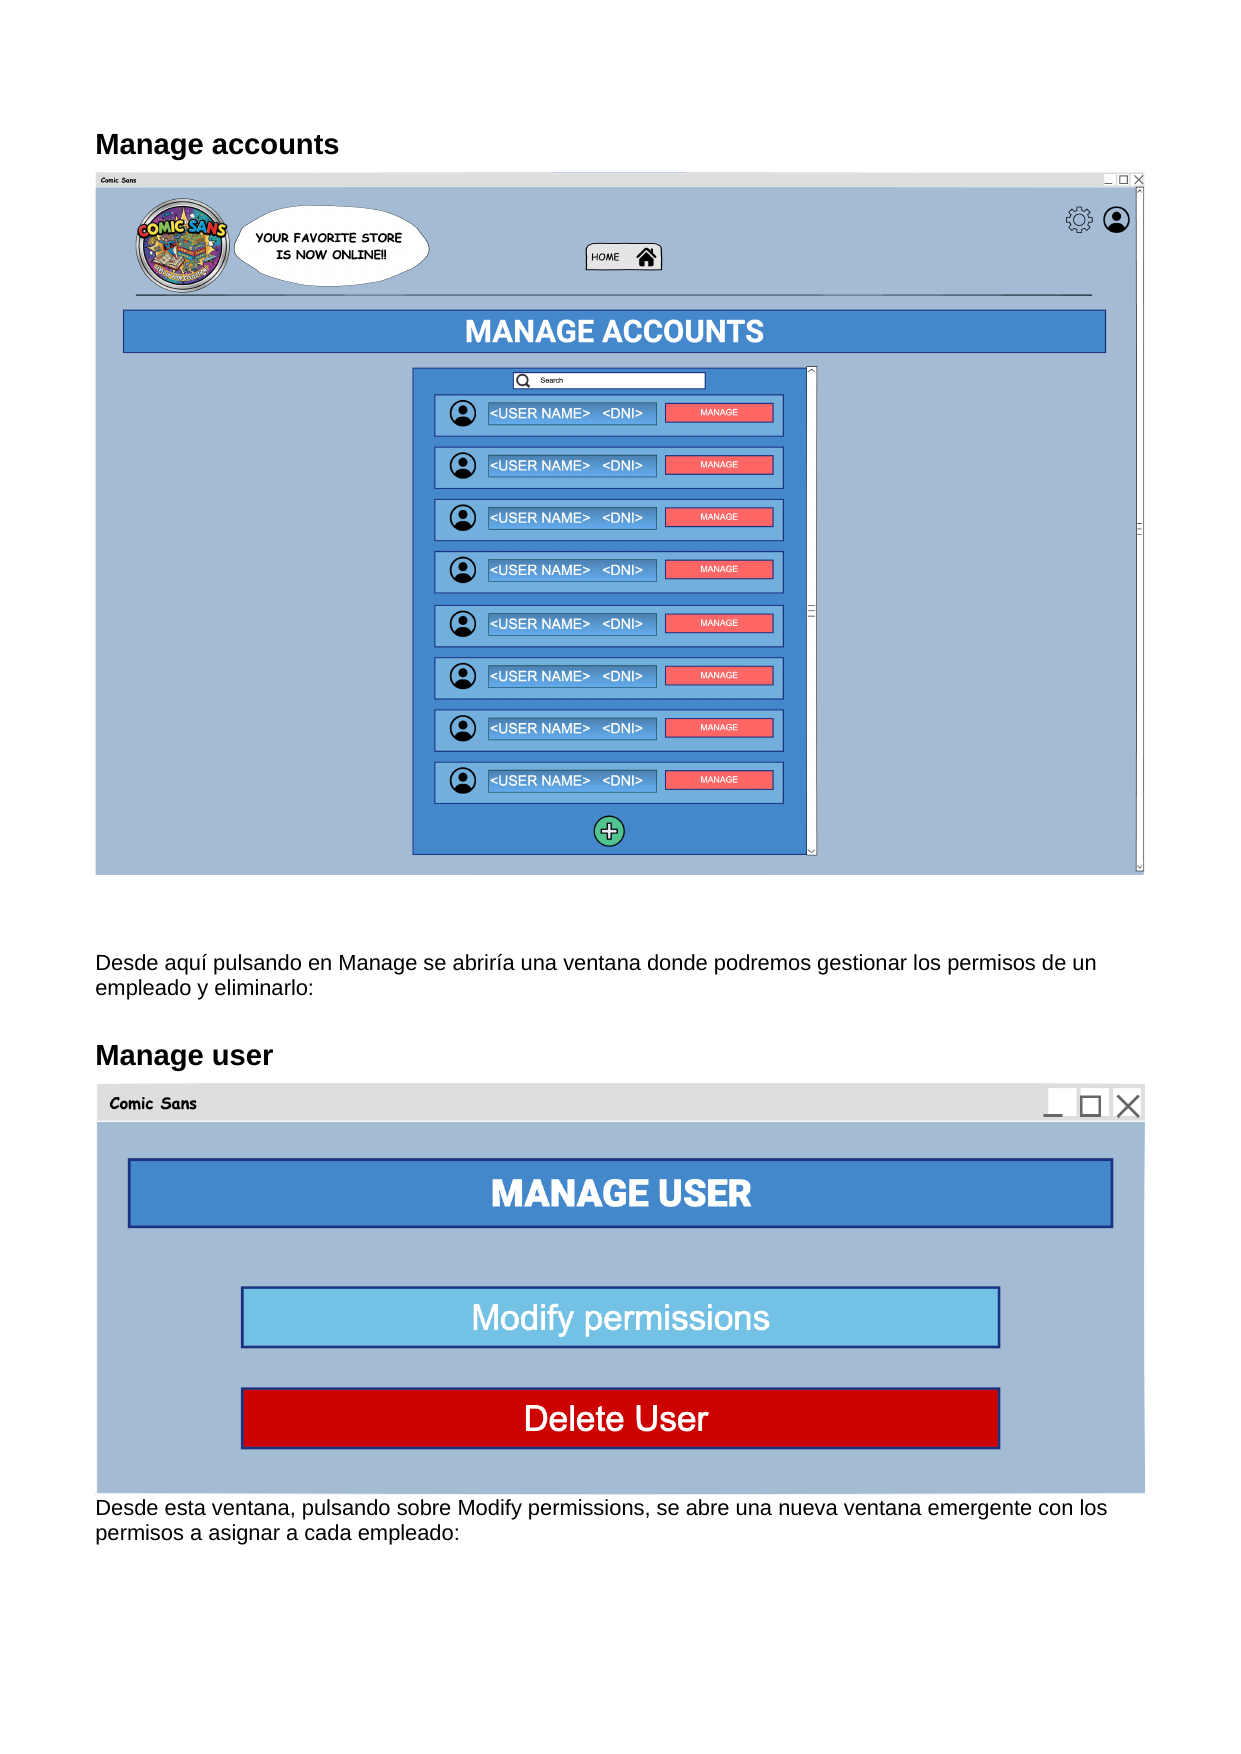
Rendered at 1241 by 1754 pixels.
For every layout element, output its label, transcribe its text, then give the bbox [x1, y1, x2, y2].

subtitle Manage user [95, 1038, 1145, 1071]
text Desde aquí pulsando en Manage se abriría una ventana donde podremos gestionar los permisos de un empleado y eliminarlo: [95, 875, 1145, 1000]
text Desde esta ventana, pulsando sobre Modify permissions, se abre una nueva ventana emergente con los permisos a asignar a cada empleado: [95, 1495, 1145, 1545]
subtitle Manage accounts [95, 127, 1145, 160]
